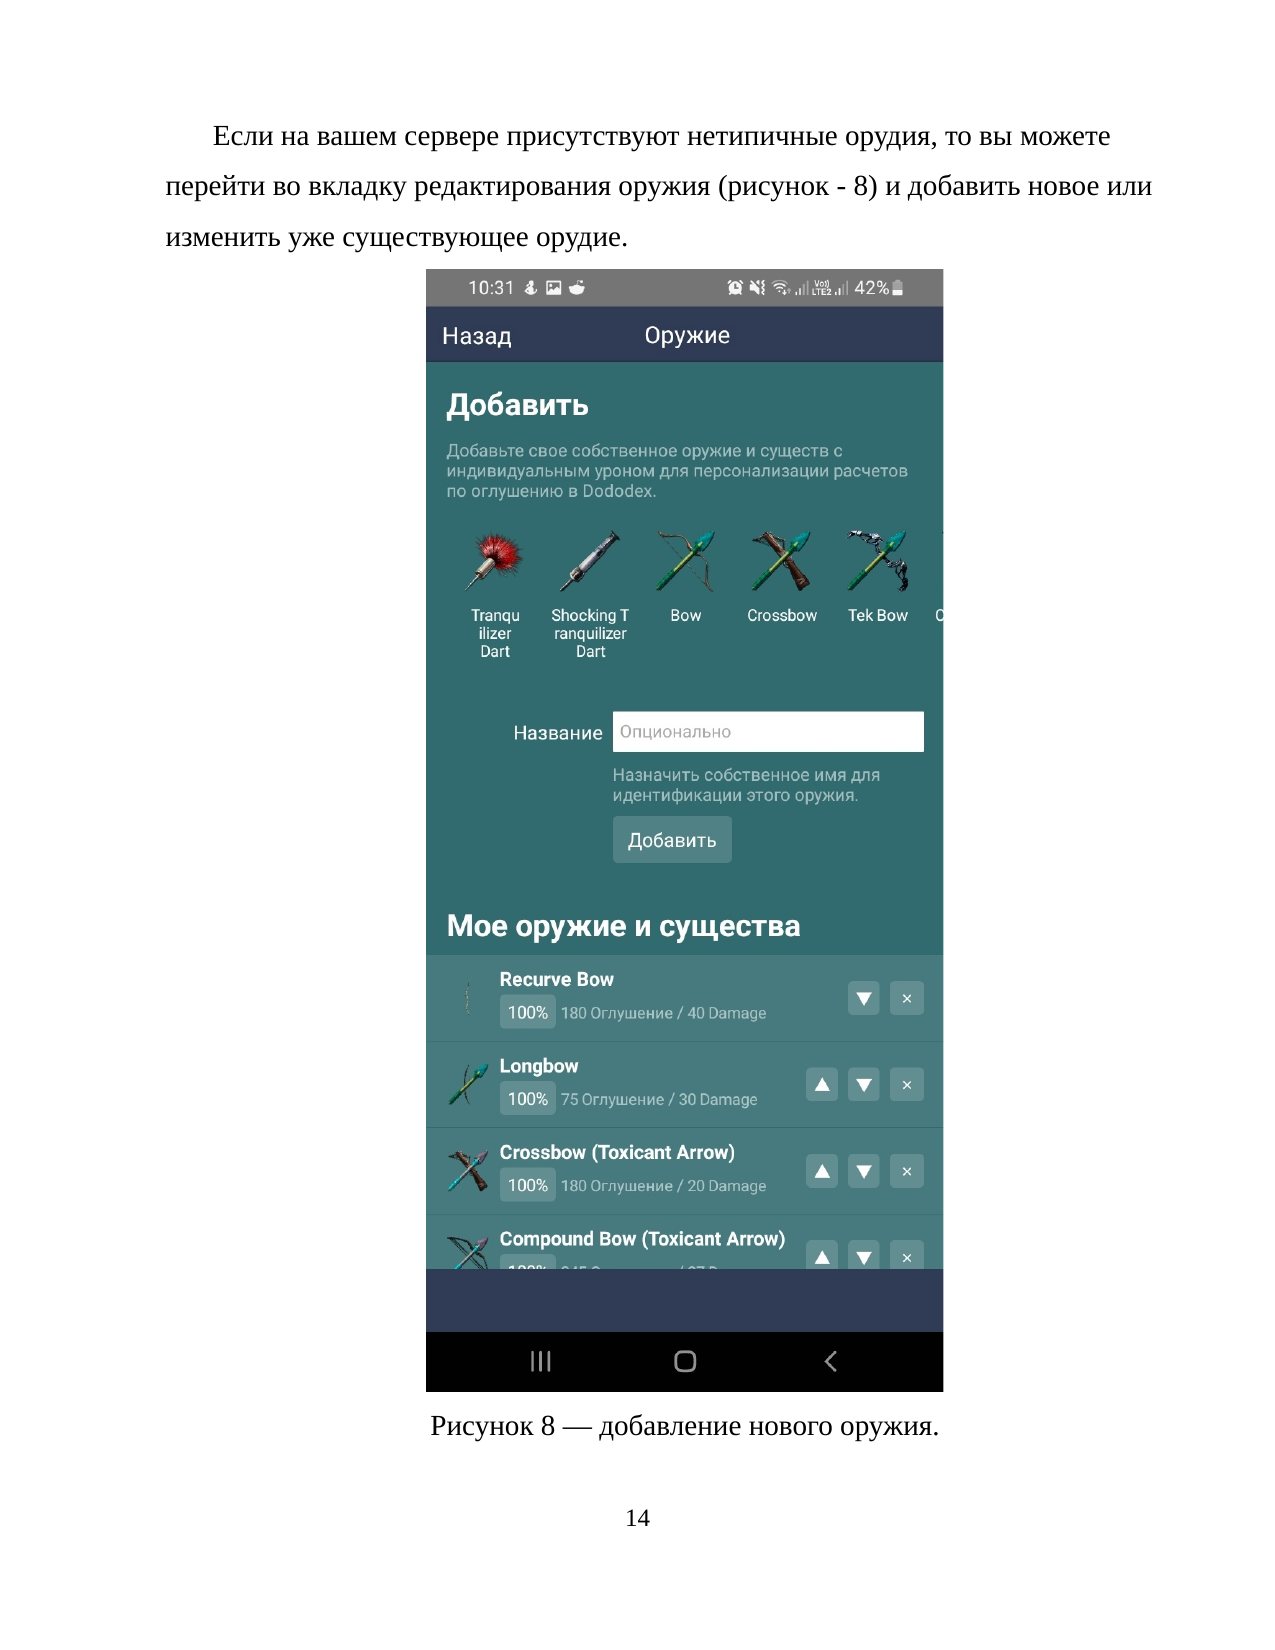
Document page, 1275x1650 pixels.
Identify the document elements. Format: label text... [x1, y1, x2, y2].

list Если на вашем сервере присутствуют нетипичные орудия, то вы можете перейти во вкладку редактирования оружия (рисунок - 8) и добавить новое или изменить уже существующее орудие. [165, 118, 1157, 252]
list Рисунок 8 — добавление нового оружия. [165, 1408, 1157, 1441]
picture [426, 269, 944, 1392]
